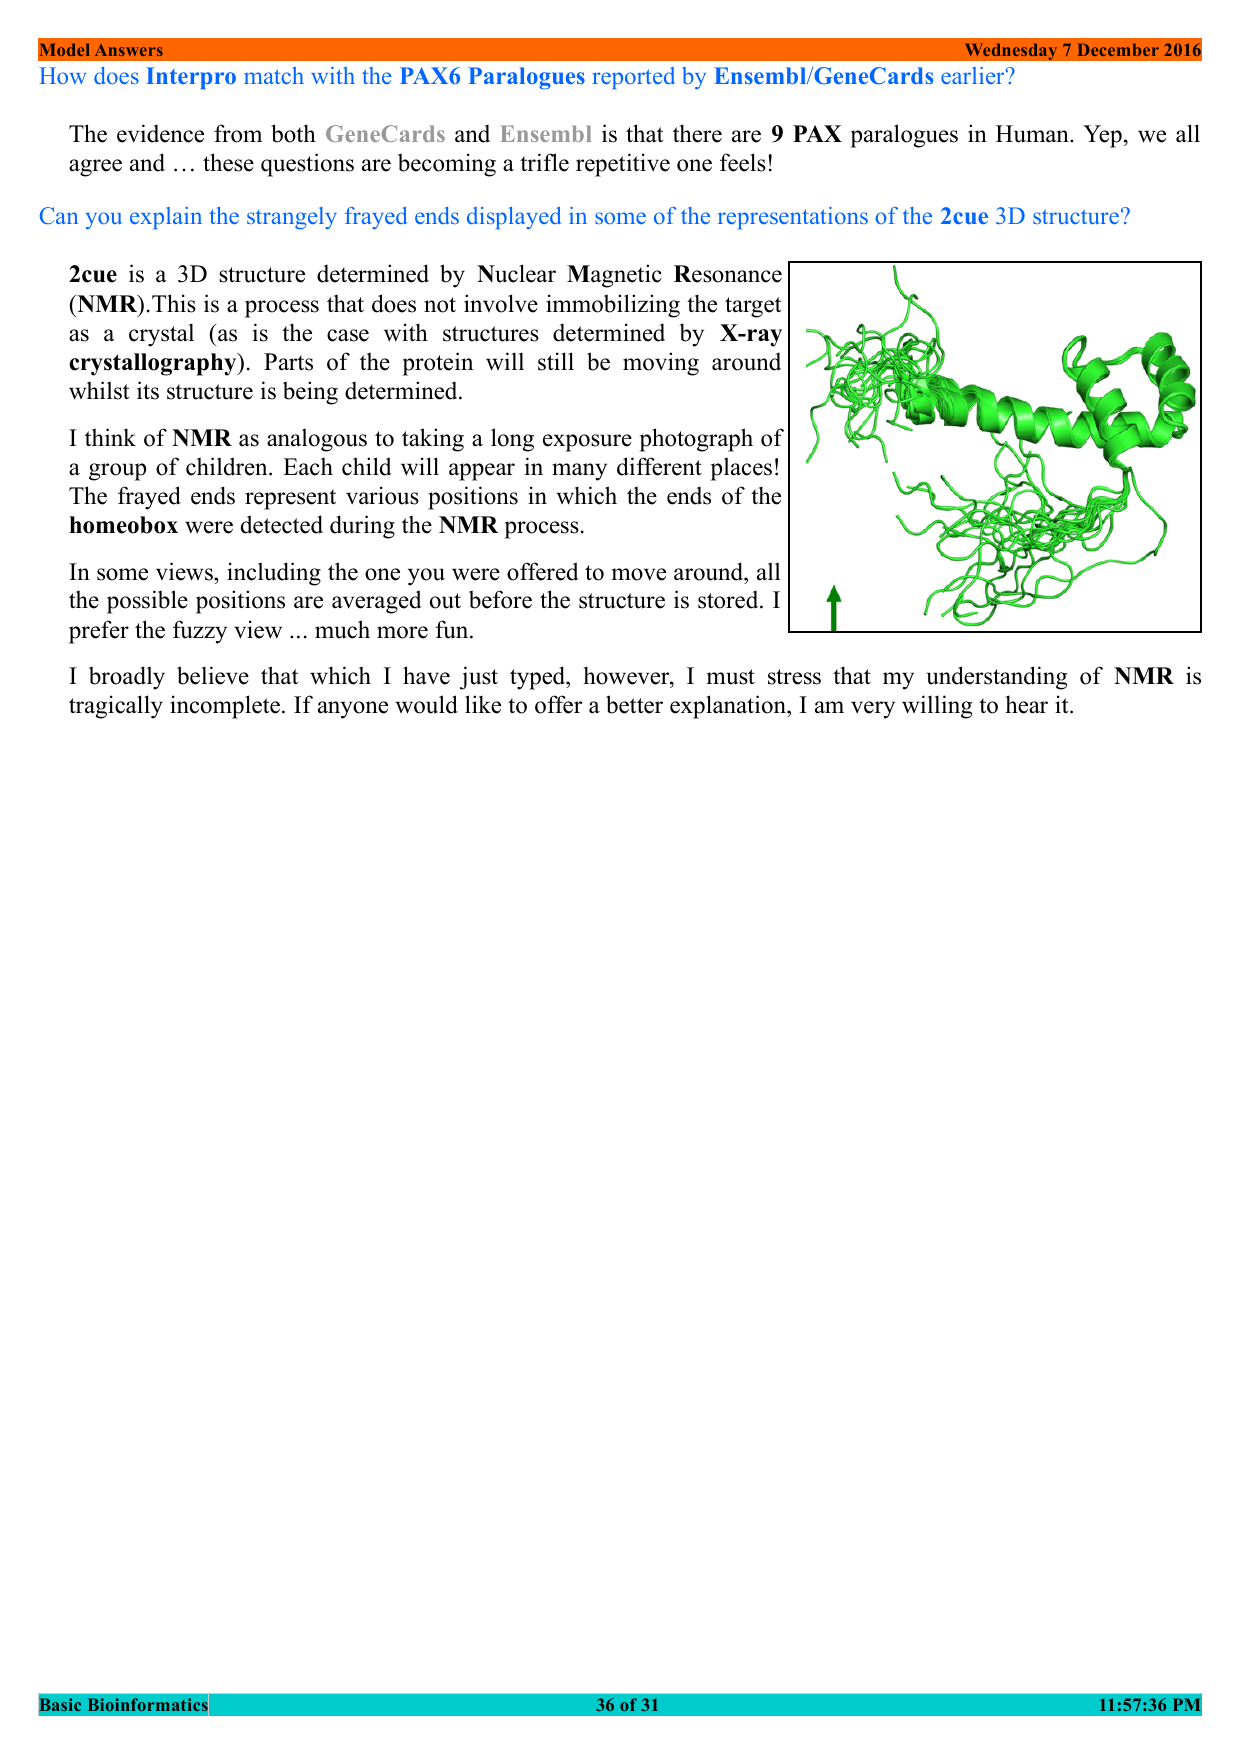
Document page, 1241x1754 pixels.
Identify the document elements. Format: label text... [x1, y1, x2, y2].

picture [790, 263, 1200, 631]
text Can you explain the strangely frayed ends displayed in some of the representations of the 2cue 3D structure? [38, 201, 1202, 230]
text 2cue is a 3D structure determined by Nuclear Magnetic Resonance (NMR).This is a process that does not involve immobilizing the target as a crystal (as is the case with structures determined by X-ray crystallography). Parts of the protein will still be moving around whilst its structure is being determined. [68, 259, 1202, 405]
text How does Interpro match with the PAX6 Paralogues reported by Ensembl/GeneCards earlier? [38, 61, 1202, 89]
text I think of NMR as analogous to taking a long exposure photograph of a group of children. Each child will appear in many different places! The frayed ends represent various positions in which the ends of the homeobox were detected during the NMR process. [68, 422, 788, 539]
text I broadly believe that which I have just typed, however, I must stress that my understanding of NMR is tragically incomplete. If anyone would like to offer a better explanation, I am very willing to hear it. [68, 661, 1202, 719]
text The evidence from both GeneCards and Ensembl is that there are 9 PAX paralogues in Human. Yep, we all agree and … these questions are becoming a trifle repetitive one feels! [68, 119, 1202, 177]
text In some views, including the one you were offered to move around, all the possible positions are averaged out before the structure is stored. I prefer the fuzzy view ... much more fun. [68, 556, 1202, 643]
